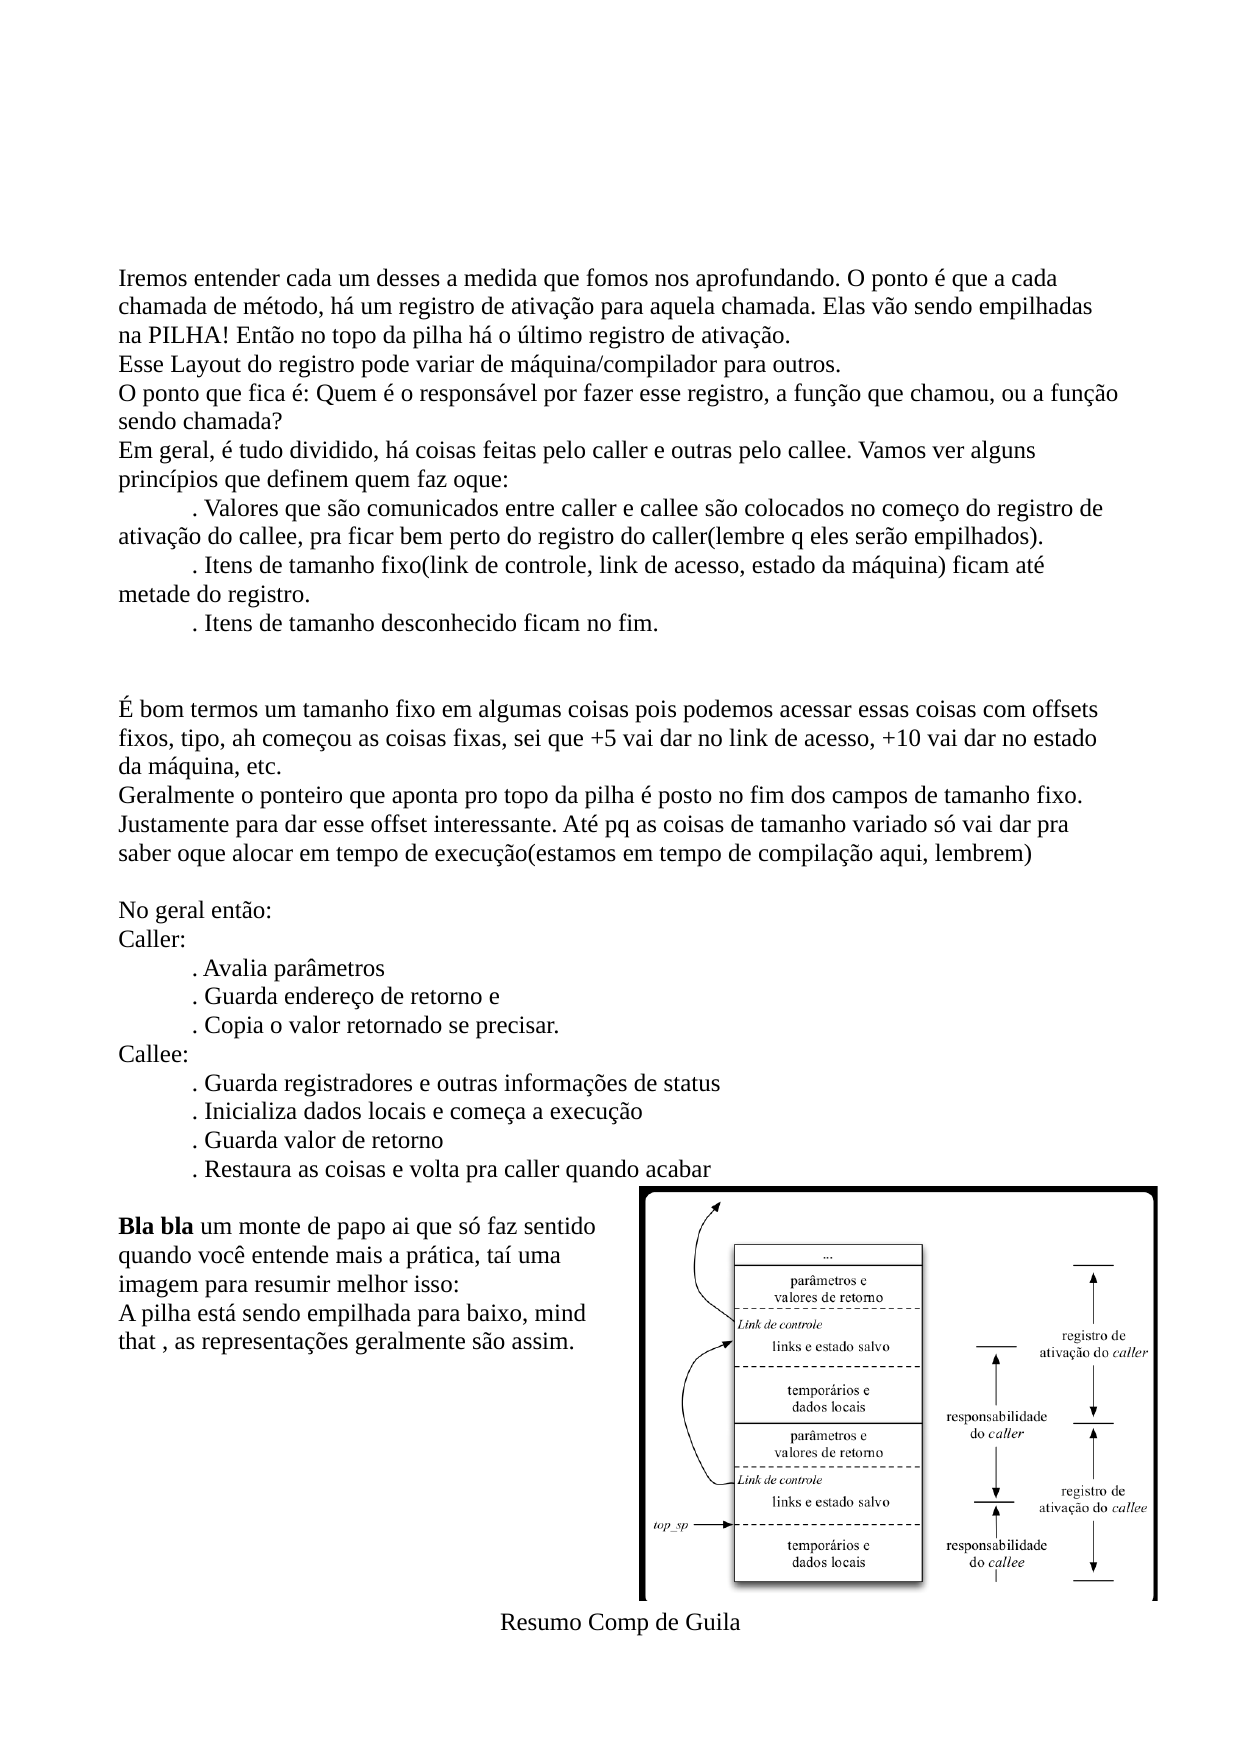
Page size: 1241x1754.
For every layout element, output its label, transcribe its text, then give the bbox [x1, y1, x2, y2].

text . Itens de tamanho desconhecido ficam no fim. [118, 608, 1122, 636]
text . Guarda registradores e outras informações de status [118, 1068, 1122, 1096]
text Iremos entender cada um desses a medida que fomos nos aprofundando. O ponto é que a cada chamada de método, há um registro de ativação para aquela chamada. Elas vão sendo empilhadas na PILHA! Então no topo da pilha há o último registro de ativação. [118, 263, 1122, 349]
picture [639, 1186, 1158, 1601]
text . Guarda valor de retorno [118, 1125, 1122, 1154]
text É bom termos um tamanho fixo em algumas coisas pois podemos acessar essas coisas com offsets fixos, tipo, ah começou as coisas fixas, sei que +5 vai dar no link de acesso, +10 vai dar no estado da máquina, etc. [118, 694, 1122, 780]
text . Restaura as coisas e volta pra caller quando acabar [118, 1154, 1122, 1183]
text . Inicializa dados locais e começa a execução [118, 1096, 1122, 1125]
text No geral então: [118, 895, 1122, 924]
text Caller: [118, 924, 1122, 953]
text Esse Layout do registro pode variar de máquina/compilador para outros. [118, 349, 1122, 378]
text . Valores que são comunicados entre caller e callee são colocados no começo do registro de ativação do callee, pra ficar bem perto do registro do caller(lembre q eles serão empilhados). [118, 493, 1122, 550]
text . Avalia parâmetros [118, 953, 1122, 981]
text . Guarda endereço de retorno e [118, 981, 1122, 1010]
text Geralmente o ponteiro que aponta pro topo da pilha é posto no fim dos campos de tamanho fixo. Justamente para dar esse offset interessante. Até pq as coisas de tamanho variado só vai dar pra saber oque alocar em tempo de execução(estamos em tempo de compilação aqui, lembrem) [118, 780, 1122, 866]
text . Itens de tamanho fixo(link de controle, link de acesso, estado da máquina) ficam até metade do registro. [118, 550, 1122, 608]
text . Copia o valor retornado se precisar. [118, 1010, 1122, 1039]
text O ponto que fica é: Quem é o responsável por fazer esse registro, a função que chamou, ou a função sendo chamada? [118, 378, 1122, 435]
text A pilha está sendo empilhada para baixo, mind that , as representações geralmente são assim. [118, 1298, 639, 1355]
text Em geral, é tudo dividido, há coisas feitas pelo caller e outras pelo callee. Vamos ver alguns princípios que definem quem faz oque: [118, 435, 1122, 493]
text Bla bla um monte de papo ai que só faz sentido quando você entende mais a prática, taí uma imagem para resumir melhor isso: [118, 1211, 639, 1298]
text Callee: [118, 1039, 1122, 1068]
